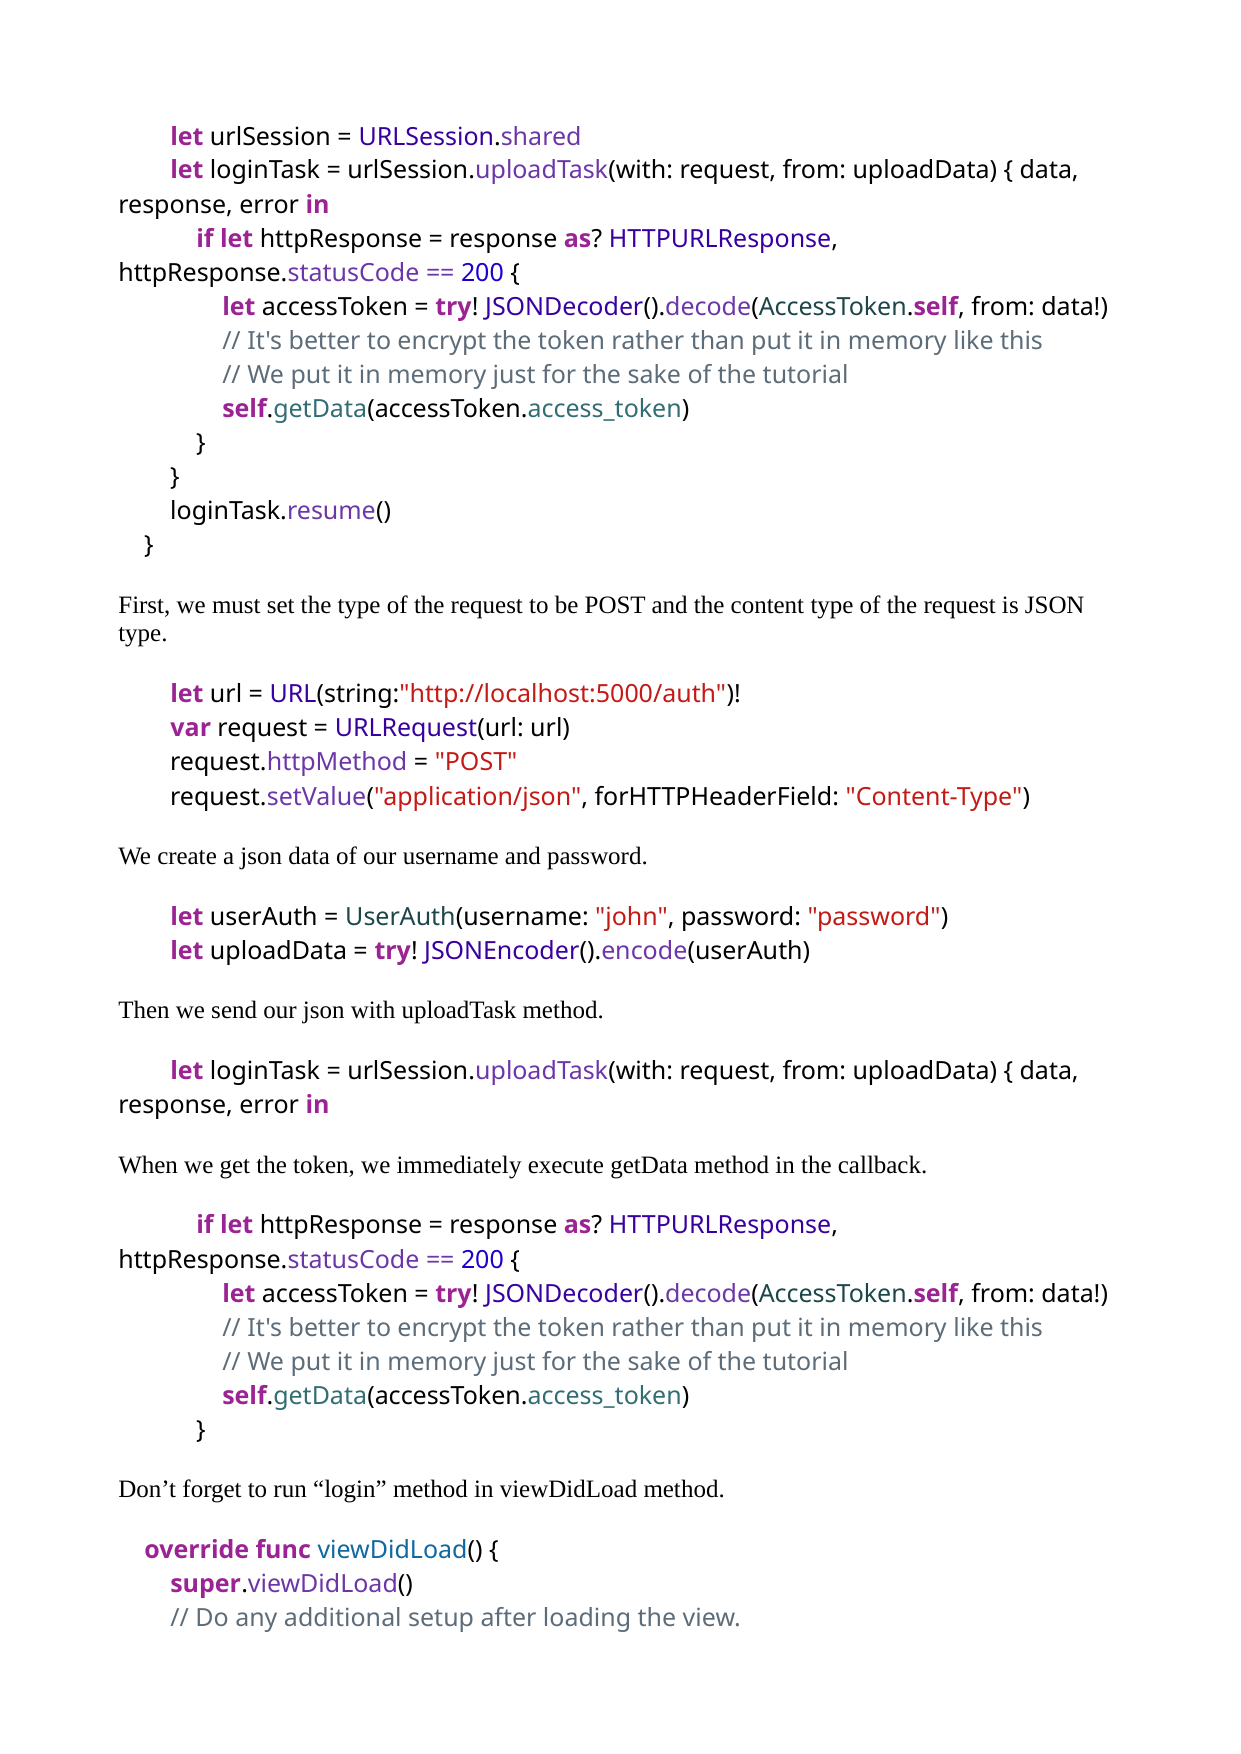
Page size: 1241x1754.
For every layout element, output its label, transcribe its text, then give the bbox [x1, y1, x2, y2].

text request.setValue("application/json", forHTTPHeaderField: "Content-Type") [118, 778, 1122, 812]
text let loginTask = urlSession.uploadTask(with: request, from: uploadData) { data, response, error in [118, 1053, 1122, 1121]
text if let httpResponse = response as? HTTPURLResponse, httpResponse.statusCode == 200 { [118, 220, 1122, 288]
text First, we must set the type of the request to be POST and the content type of the request is JSON type. [118, 590, 1122, 647]
text We create a json data of our username and password. [118, 841, 1122, 870]
text // We put it in memory just for the sake of the tutorial [118, 357, 1122, 391]
text let url = URL(string:"http://localhost:5000/auth")! [118, 676, 1122, 710]
text let accessToken = try! JSONDecoder().decode(AccessToken.self, from: data!) [118, 1275, 1122, 1309]
text let uploadData = try! JSONEncoder().encode(userAuth) [118, 932, 1122, 967]
text super.viewDidLoad() [118, 1566, 1122, 1600]
text Then we send our json with uploadTask method. [118, 995, 1122, 1024]
text } [118, 1412, 1122, 1446]
text } [118, 425, 1122, 459]
text var request = URLRequest(url: url) [118, 710, 1122, 744]
text // It's better to encrypt the token rather than put it in memory like this [118, 322, 1122, 357]
text When we get the token, we immediately execute getData method in the callback. [118, 1150, 1122, 1178]
text let loginTask = urlSession.uploadTask(with: request, from: uploadData) { data, response, error in [118, 152, 1122, 220]
text if let httpResponse = response as? HTTPURLResponse, httpResponse.statusCode == 200 { [118, 1207, 1122, 1275]
text // Do any additional setup after loading the view. [118, 1600, 1122, 1634]
text let urlSession = URLSession.shared [118, 118, 1122, 152]
text } [118, 527, 1122, 561]
text self.getData(accessToken.access_token) [118, 391, 1122, 425]
text Don’t forget to run “login” method in viewDidLoad method. [118, 1474, 1122, 1503]
text // We put it in memory just for the sake of the tutorial [118, 1343, 1122, 1377]
text loginTask.resume() [118, 493, 1122, 527]
text self.getData(accessToken.access_token) [118, 1377, 1122, 1412]
text } [118, 459, 1122, 493]
text // It's better to encrypt the token rather than put it in memory like this [118, 1309, 1122, 1343]
text let accessToken = try! JSONDecoder().decode(AccessToken.self, from: data!) [118, 288, 1122, 322]
text request.httpMethod = "POST" [118, 744, 1122, 778]
text let userAuth = UserAuth(username: "john", password: "password") [118, 898, 1122, 932]
text override func viewDidLoad() { [118, 1532, 1122, 1566]
